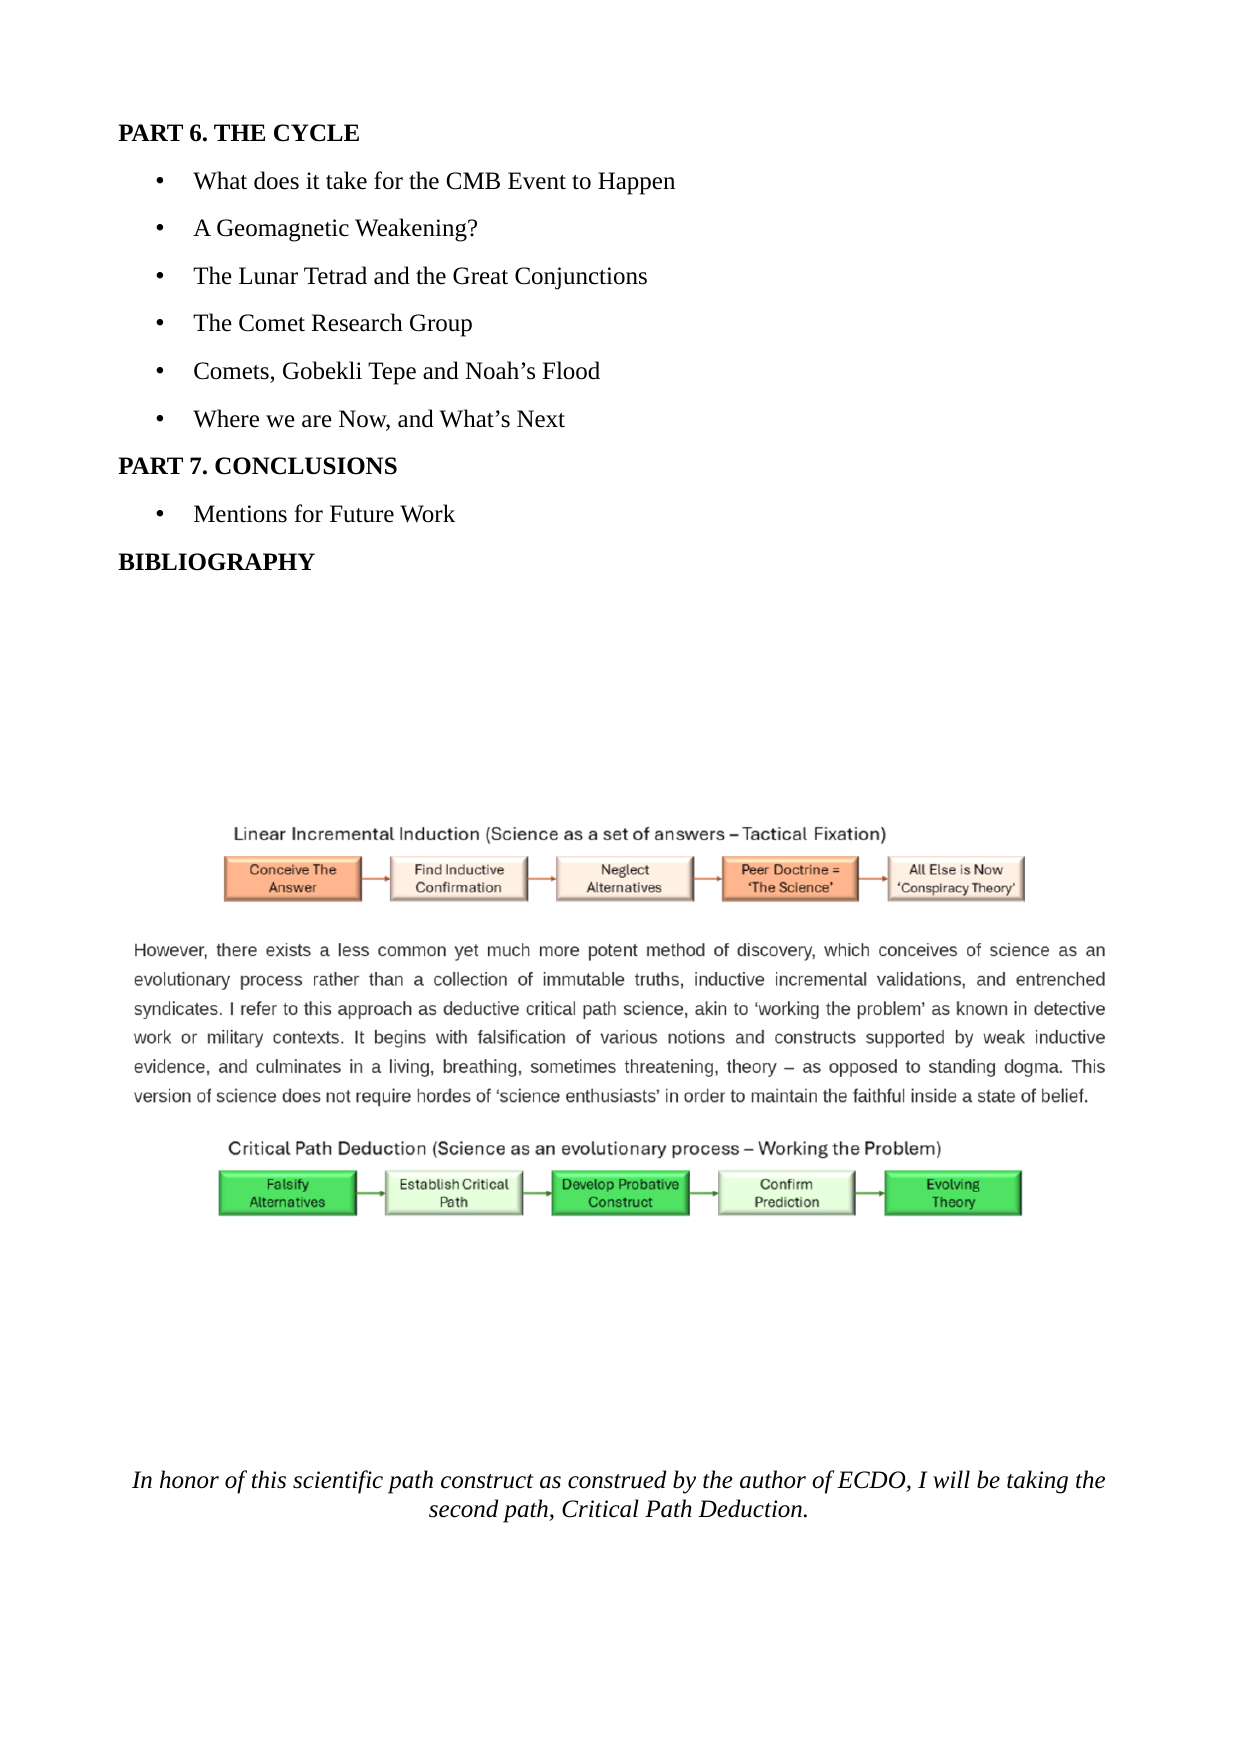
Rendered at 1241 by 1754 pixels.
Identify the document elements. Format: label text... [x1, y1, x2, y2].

list The Lunar Tetrad and the Great Conjunctions [156, 261, 1122, 290]
list What does it take for the CMB Event to Happen [156, 166, 1122, 194]
list The Comet Research Group [156, 308, 1122, 337]
text In honor of this scientific path construct as construed by the author of ECDO, I will be taking the second path, Critical Path Deduction. [118, 1466, 1122, 1523]
list Mentions for Future Work [156, 499, 1122, 528]
list Where we are Now, and What’s Next [156, 404, 1122, 432]
list A Geomagnetic Weakening? [156, 213, 1122, 242]
picture [118, 718, 1123, 1376]
text PART 6. THE CYCLE [118, 118, 1122, 147]
text BIBLIOGRAPHY [118, 547, 1122, 575]
list Comets, Gobekli Tepe and Noah’s Flood [156, 356, 1122, 385]
text PART 7. CONCLUSIONS [118, 451, 1122, 480]
